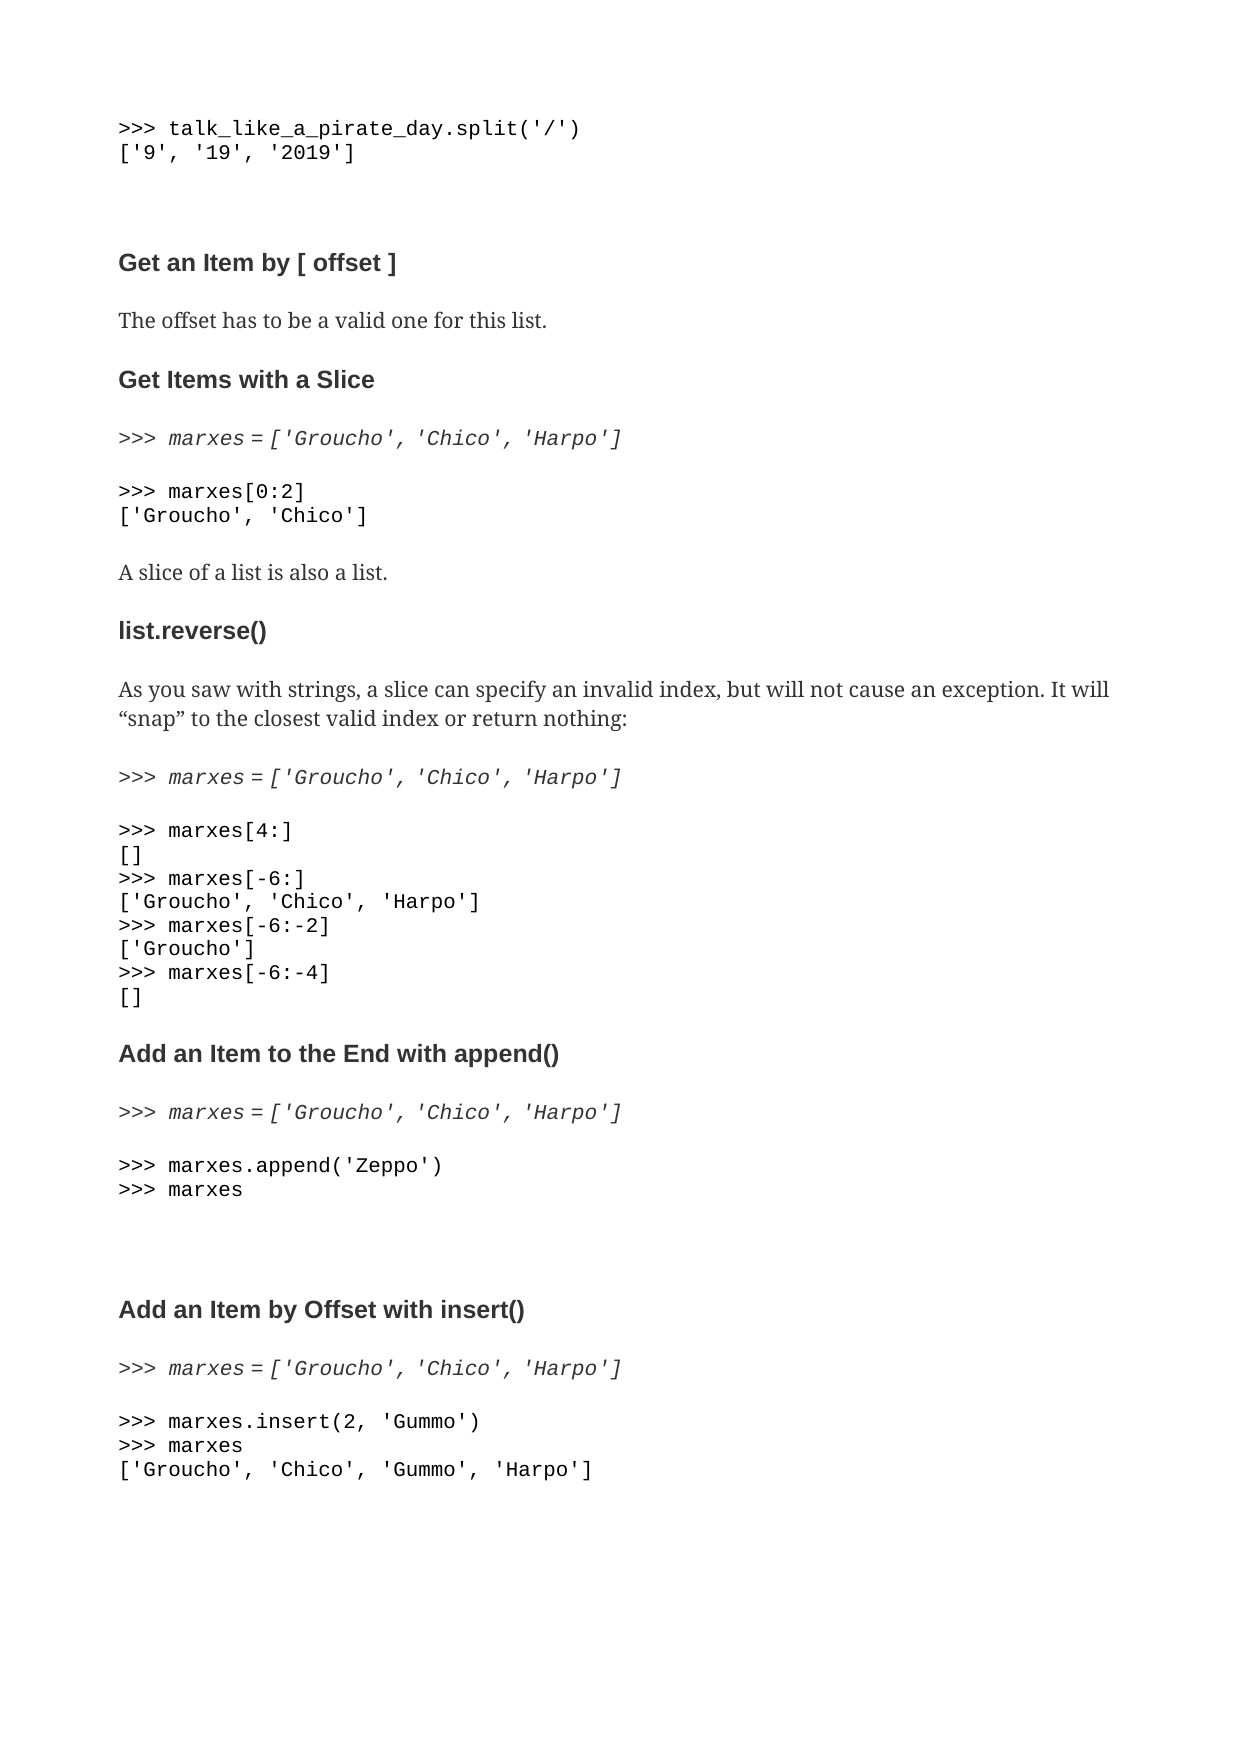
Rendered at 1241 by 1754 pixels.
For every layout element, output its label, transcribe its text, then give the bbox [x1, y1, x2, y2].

subtitle Get an Item by [ offset ] [118, 248, 1122, 277]
text ['9', '19', '2019'] [118, 142, 1122, 165]
text >>> talk_like_a_pirate_day.split('/') [118, 118, 1122, 142]
text A slice of a list is also a list. [118, 558, 1122, 587]
subtitle Add an Item by Offset with insert() [118, 1295, 1122, 1323]
text [] [118, 844, 1122, 867]
text >>> marxes = ['Groucho', 'Chico', 'Harpo'] [118, 1097, 1122, 1126]
text [] [118, 986, 1122, 1009]
text list.reverse() [118, 616, 1122, 645]
text >>> marxes = ['Groucho', 'Chico', 'Harpo'] [118, 423, 1122, 452]
text ['Groucho', 'Chico'] [118, 505, 1122, 528]
text >>> marxes[-6:-2] [118, 915, 1122, 938]
text ['Groucho', 'Chico', 'Harpo'] [118, 891, 1122, 915]
text >>> marxes[-6:-4] [118, 962, 1122, 986]
text ['Groucho'] [118, 938, 1122, 962]
text >>> marxes [118, 1435, 1122, 1459]
text >>> marxes[-6:] [118, 867, 1122, 891]
text As you saw with strings, a slice can specify an invalid index, but will not cause an exception. It will “snap” to the closest valid index or return nothing: [118, 674, 1122, 732]
text The offset has to be a valid one for this list. [118, 306, 1122, 335]
text >>> marxes [118, 1179, 1122, 1203]
text >>> marxes = ['Groucho', 'Chico', 'Harpo'] [118, 762, 1122, 791]
text >>> marxes.insert(2, 'Gummo') [118, 1411, 1122, 1435]
text >>> marxes = ['Groucho', 'Chico', 'Harpo'] [118, 1353, 1122, 1382]
subtitle Add an Item to the End with append() [118, 1039, 1122, 1068]
text >>> marxes[4:] [118, 820, 1122, 844]
text >>> marxes.append('Zeppo') [118, 1156, 1122, 1179]
text >>> marxes[0:2] [118, 481, 1122, 505]
text ['Groucho', 'Chico', 'Gummo', 'Harpo'] [118, 1459, 1122, 1482]
subtitle Get Items with a Slice [118, 364, 1122, 393]
